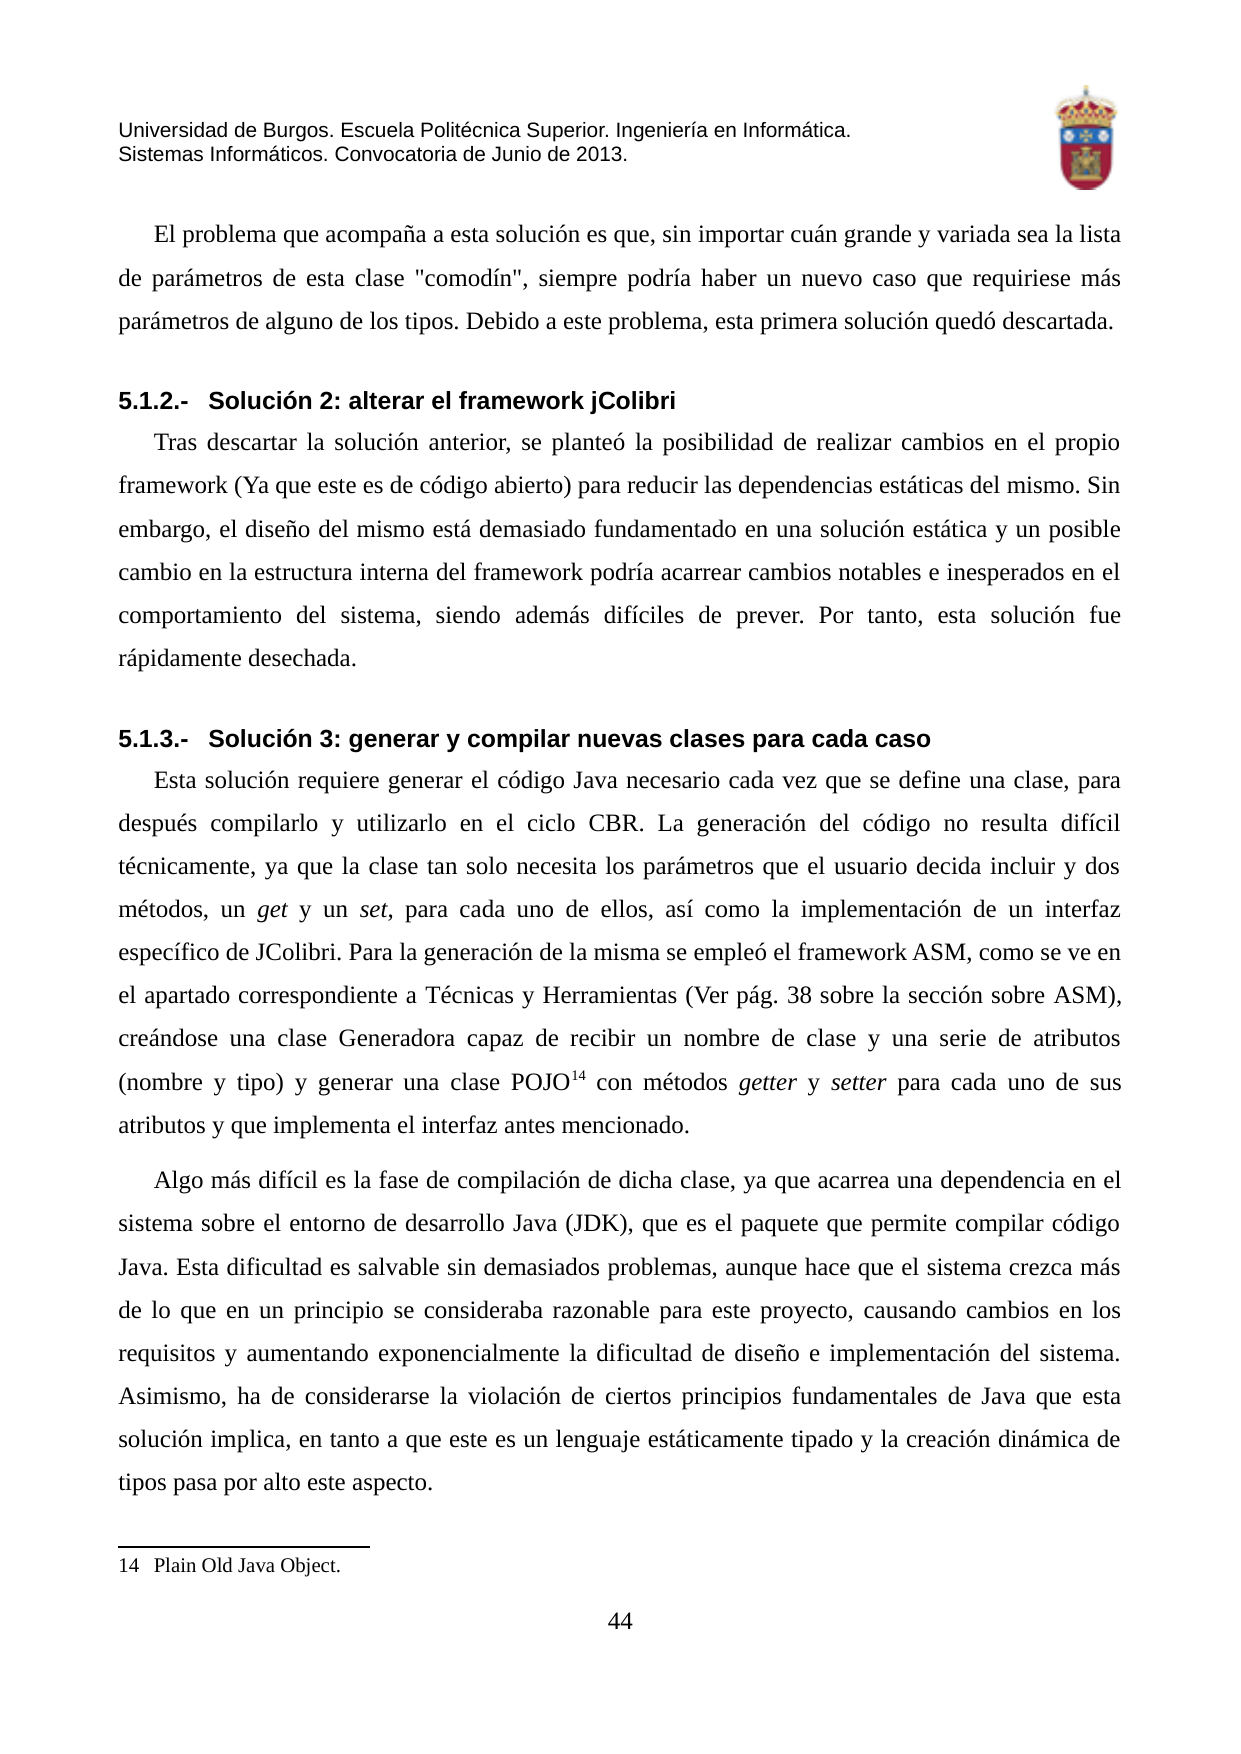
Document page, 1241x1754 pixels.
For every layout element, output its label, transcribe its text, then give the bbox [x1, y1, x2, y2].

subtitle Solución 2: alterar el framework jColibri [118, 386, 1122, 415]
text El problema que acompaña a esta solución es que, sin importar cuán grande y variada sea la lista de parámetros de esta clase "comodín", siempre podría haber un nuevo caso que requiriese más parámetros de alguno de los tipos. Debido a este problema, esta primera solución quedó descartada. [118, 219, 1122, 334]
text Esta solución requiere generar el código Java necesario cada vez que se define una clase, para después compilarlo y utilizarlo en el ciclo CBR. La generación del código no resulta difícil técnicamente, ya que la clase tan solo necesita los parámetros que el usuario decida incluir y dos métodos, un get y un set, para cada uno de ellos, así como la implementación de un interfaz específico de JColibri. Para la generación de la misma se empleó el framework ASM, como se ve en el apartado correspondiente a Técnicas y Herramientas (Ver pág. 38 sobre la sección sobre ASM), creándose una clase Generadora capaz de recibir un nombre de clase y una serie de atributos (nombre y tipo) y generar una clase POJO con métodos getter y setter para cada uno de sus atributos y que implementa el interfaz antes mencionado. [118, 765, 1122, 1138]
picture [1053, 85, 1120, 190]
text Tras descartar la solución anterior, se planteó la posibilidad de realizar cambios en el propio framework (Ya que este es de código abierto) para reducir las dependencias estáticas del mismo. Sin embargo, el diseño del mismo está demasiado fundamentado en una solución estática y un posible cambio en la estructura interna del framework podría acarrear cambios notables e inesperados en el comportamiento del sistema, siendo además difíciles de prever. Por tanto, esta solución fue rápidamente desechada. [118, 427, 1122, 672]
text Plain Old Java Object. [118, 1553, 1122, 1577]
text Algo más difícil es la fase de compilación de dicha clase, ya que acarrea una dependencia en el sistema sobre el entorno de desarrollo Java (JDK), que es el paquete que permite compilar código Java. Esta dificultad es salvable sin demasiados problemas, aunque hace que el sistema crezca más de lo que en un principio se consideraba razonable para este proyecto, causando cambios en los requisitos y aumentando exponencialmente la dificultad de diseño e implementación del sistema. Asimismo, ha de considerarse la violación de ciertos principios fundamentales de Java que esta solución implica, en tanto a que este es un lenguaje estáticamente tipado y la creación dinámica de tipos pasa por alto este aspecto. [118, 1165, 1122, 1496]
subtitle Solución 3: generar y compilar nuevas clases para cada caso [118, 724, 1122, 752]
